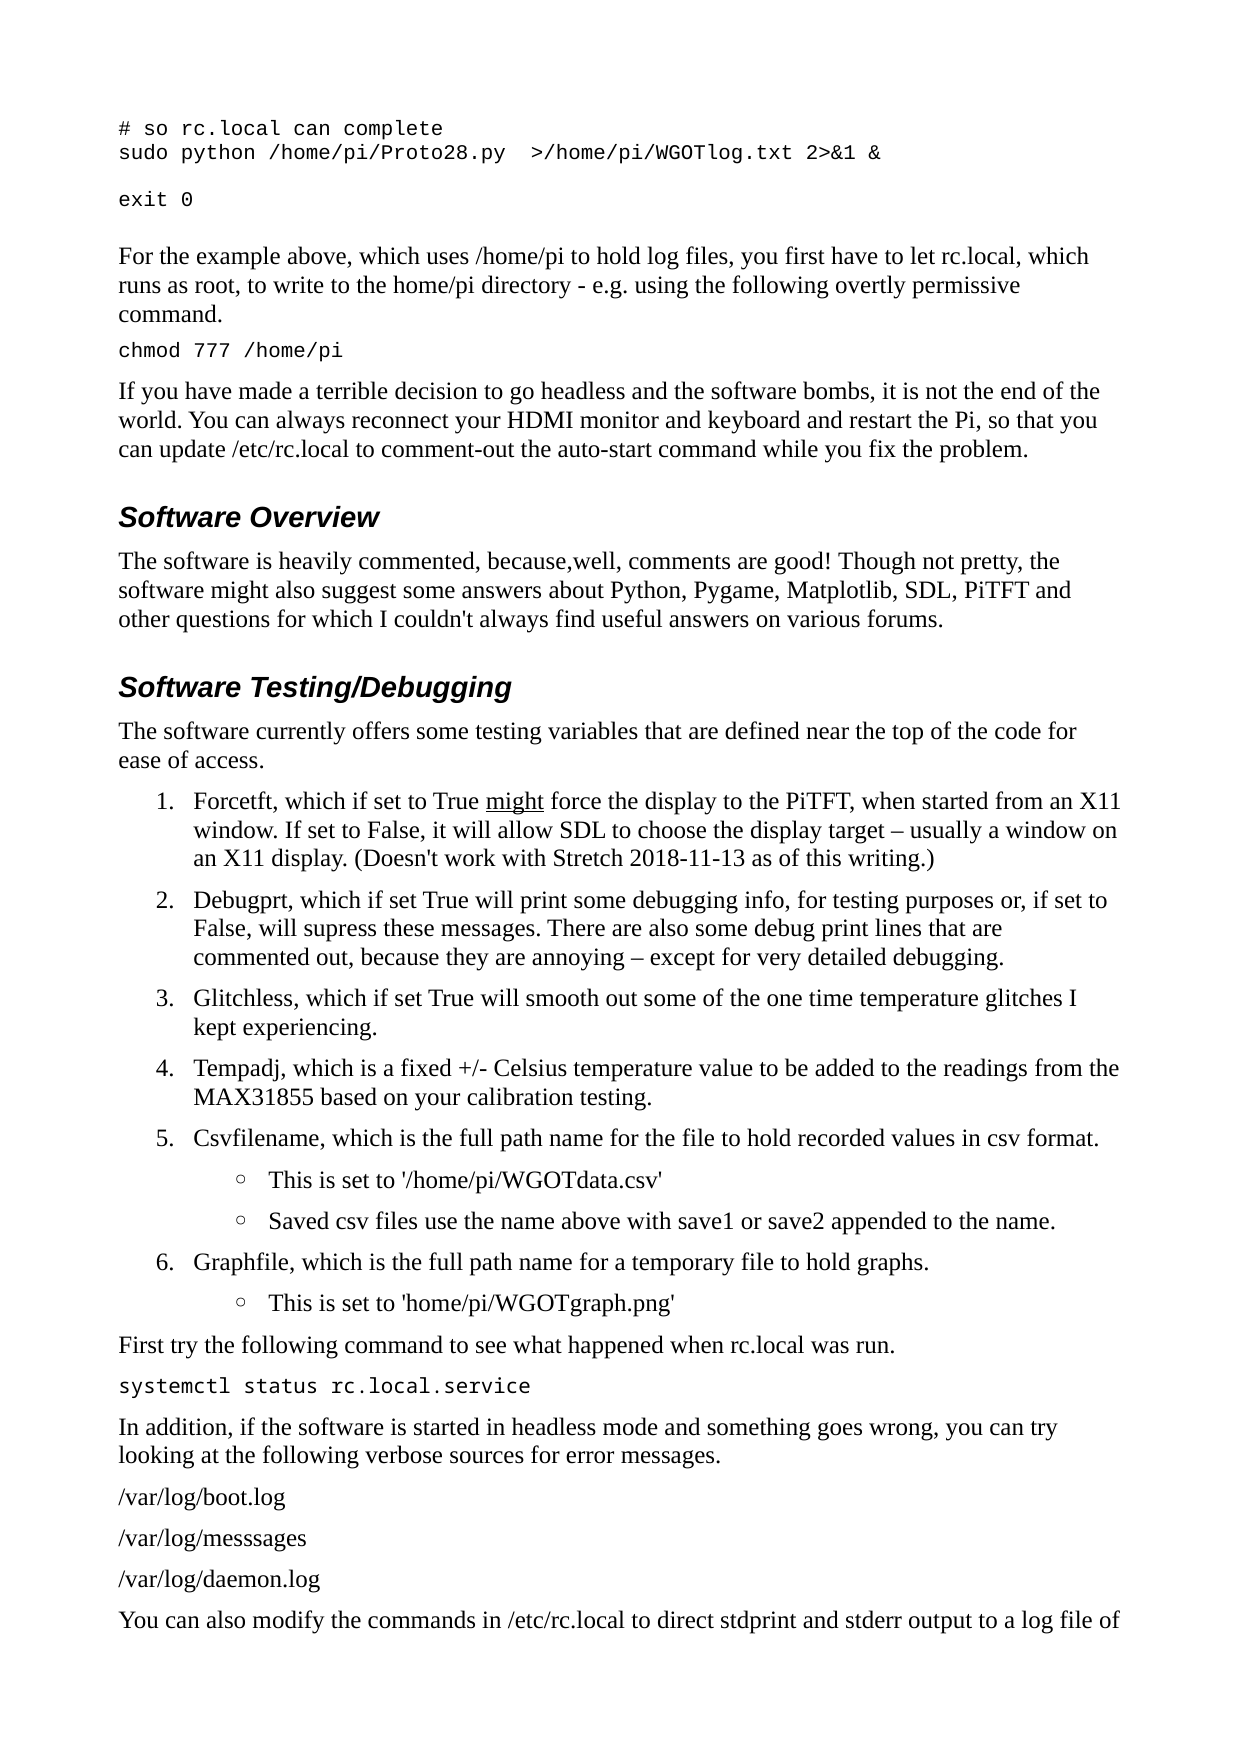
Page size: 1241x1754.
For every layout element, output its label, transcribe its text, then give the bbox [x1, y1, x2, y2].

list Graphfile, which is the full path name for a temporary file to hold graphs. [156, 1247, 1122, 1276]
text /var/log/daemon.log [118, 1564, 1122, 1593]
text If you have made a terrible decision to go headless and the software bombs, it is not the end of the world. You can always reconnect your HDMI monitor and keyboard and restart the Pi, so that you can update /etc/rc.local to comment-out the auto-start command while you fix the problem. [118, 376, 1122, 463]
text The software is heavily commented, because,well, comments are good! Though not pretty, the software might also suggest some answers about Python, Pygame, Matplotlib, SDL, PiTFT and other questions for which I couldn't always find useful answers on various forums. [118, 546, 1122, 632]
text For the example above, which uses /home/pi to hold log files, you first have to let rc.local, which runs as root, to write to the home/pi directory - e.g. using the following overtly permissive command. [118, 241, 1122, 328]
text exit 0 [118, 189, 1122, 213]
text sudo python /home/pi/Proto28.py >/home/pi/WGOTlog.txt 2>&1 & [118, 142, 1122, 165]
list Saved csv files use the name above with save1 or save2 appended to the name. [231, 1206, 1122, 1235]
subtitle Software Overview [118, 500, 1122, 534]
text You can also modify the commands in /etc/rc.local to direct stdprint and stderr output to a log file of [118, 1606, 1122, 1634]
text In addition, if the software is started in headless mode and something goes wrong, you can try looking at the following verbose sources for error messages. [118, 1412, 1122, 1469]
subtitle Software Testing/Debugging [118, 670, 1122, 703]
list Debugprt, which if set True will print some debugging info, for testing purposes or, if set to False, will supress these messages. There are also some debug print lines that are commented out, because they are annoying – except for very detailed debugging. [156, 885, 1122, 971]
text /var/log/boot.log [118, 1482, 1122, 1511]
list Tempadj, which is a fixed +/- Celsius temperature value to be added to the readings from the MAX31855 based on your calibration testing. [156, 1053, 1122, 1111]
text First try the following command to see what happened when rc.local was run. [118, 1330, 1122, 1358]
text chmod 777 /home/pi [118, 340, 1122, 364]
list This is set to '/home/pi/WGOTdata.csv' [231, 1165, 1122, 1193]
text # so rc.local can complete [118, 118, 1122, 142]
list This is set to 'home/pi/WGOTgraph.png' [231, 1288, 1122, 1317]
list Glitchless, which if set True will smooth out some of the one time temperature glitches I kept experiencing. [156, 983, 1122, 1041]
text /var/log/messsages [118, 1523, 1122, 1552]
text The software currently offers some testing variables that are defined near the top of the code for ease of access. [118, 716, 1122, 773]
list Forcetft, which if set to True might force the display to the PiTFT, when started from an X11 window. If set to False, it will allow SDL to choose the display target – usually a window on an X11 display. (Doesn't work with Stretch 2018-11-13 as of this writing.) [156, 786, 1122, 872]
text systemctl status rc.local.service [118, 1371, 1122, 1399]
list Csvfilename, which is the full path name for the file to hold recorded values in csv format. [156, 1123, 1122, 1152]
